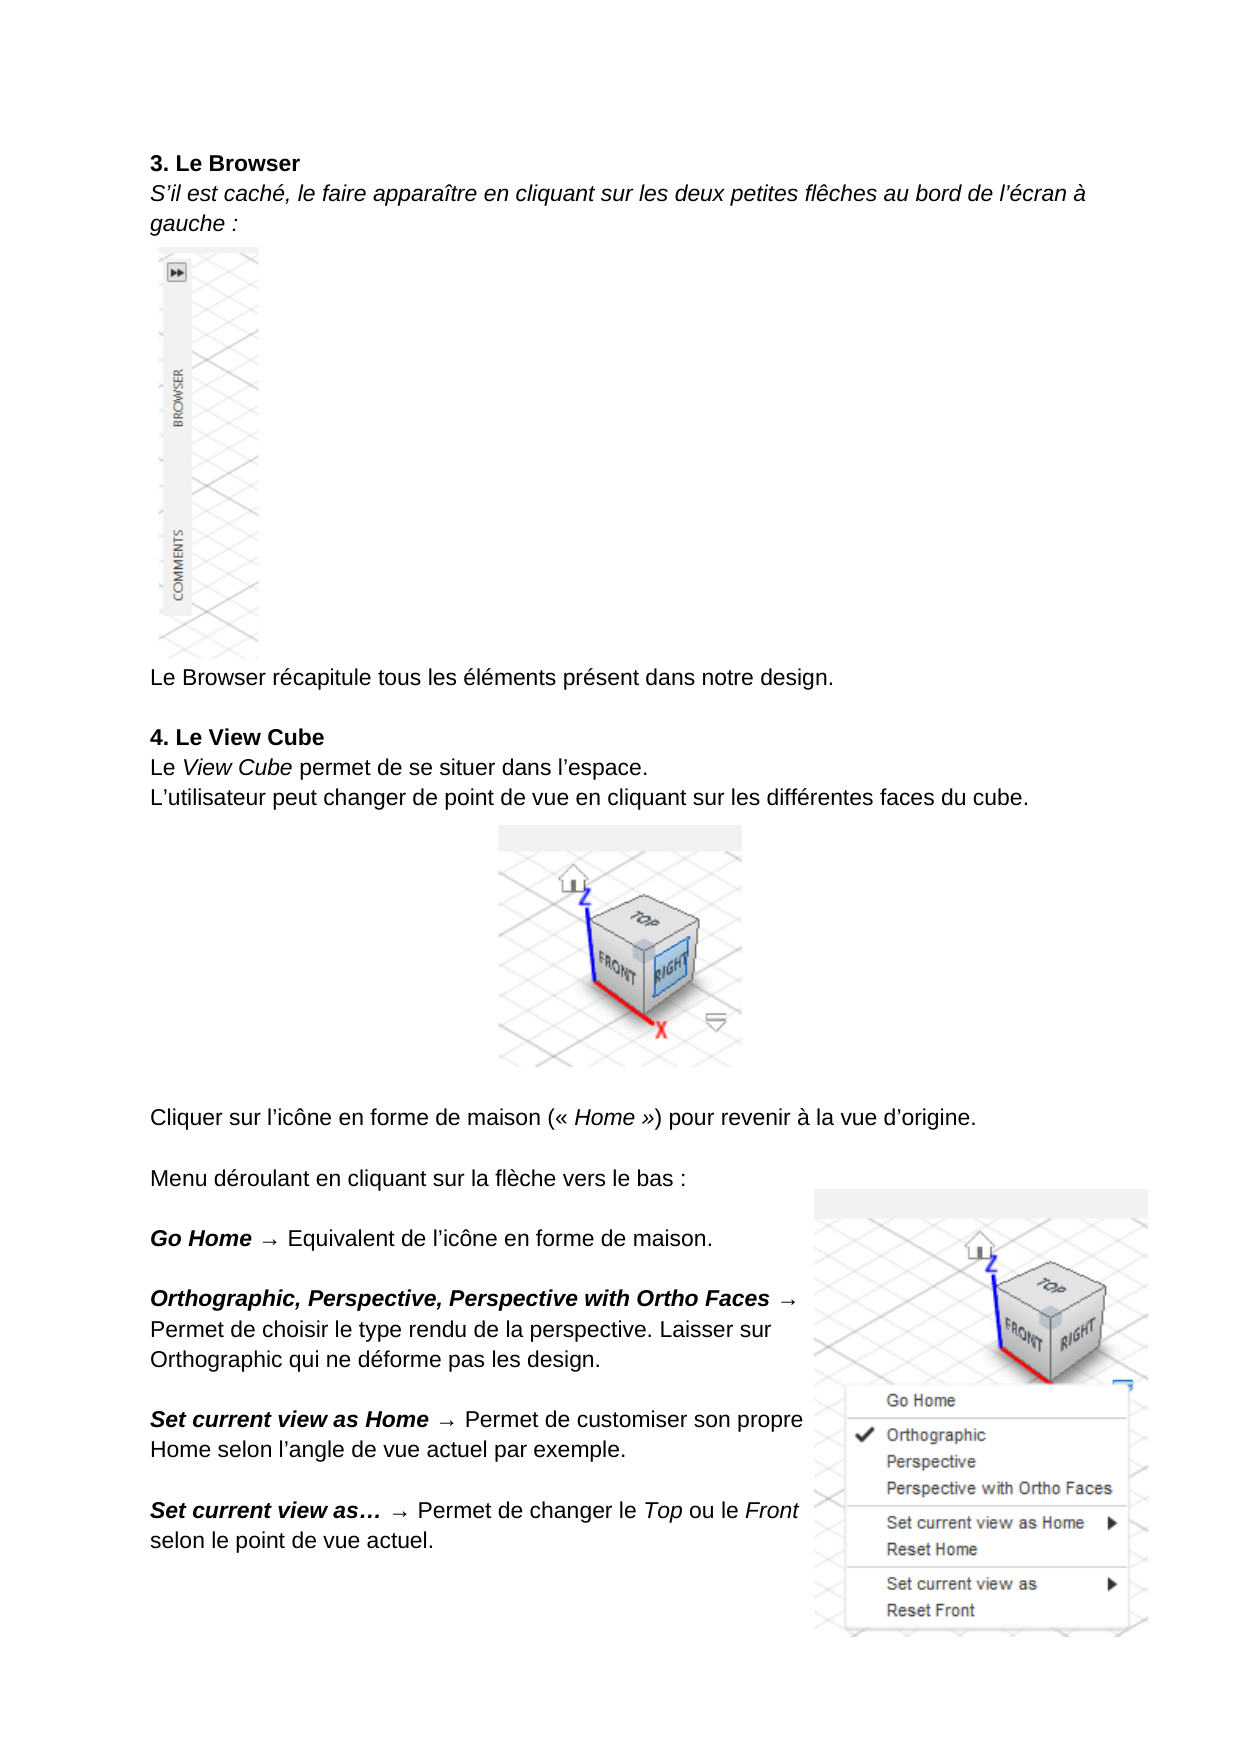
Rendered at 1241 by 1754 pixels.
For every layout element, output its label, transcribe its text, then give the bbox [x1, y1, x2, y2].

text S’il est caché, le faire apparaître en cliquant sur les deux petites flêches au bord de l’écran à gauche : [150, 180, 1090, 237]
text Le Browser récapitule tous les éléments présent dans notre design. [150, 663, 1090, 720]
picture [498, 825, 742, 1067]
picture [158, 247, 259, 659]
text Go Home → Equivalent de l’icône en forme de maison. [150, 1225, 813, 1251]
text Cliquer sur l’icône en forme de maison (« Home ») pour revenir à la vue d’origine. [150, 1104, 1090, 1130]
text 3. Le Browser [150, 150, 1090, 176]
text Menu déroulant en cliquant sur la flèche vers le bas : [150, 1164, 1090, 1191]
picture [813, 1189, 1149, 1637]
text 4. Le View Cube [150, 724, 1090, 750]
text Set current view as… → Permet de changer le Top ou le Front selon le point de vue actuel. [150, 1497, 813, 1553]
text Le View Cube permet de se situer dans l’espace. L’utilisateur peut changer de point de vue en cliquant sur les différentes faces du cube. [150, 754, 1090, 811]
text Orthographic, Perspective, Perspective with Ortho Faces → [150, 1285, 813, 1312]
text Set current view as Home → Permet de customiser son propre Home selon l’angle de vue actuel par exemple. [150, 1406, 813, 1463]
text Permet de choisir le type rendu de la perspective. Laisser sur Orthographic qui ne déforme pas les design. [150, 1316, 813, 1372]
